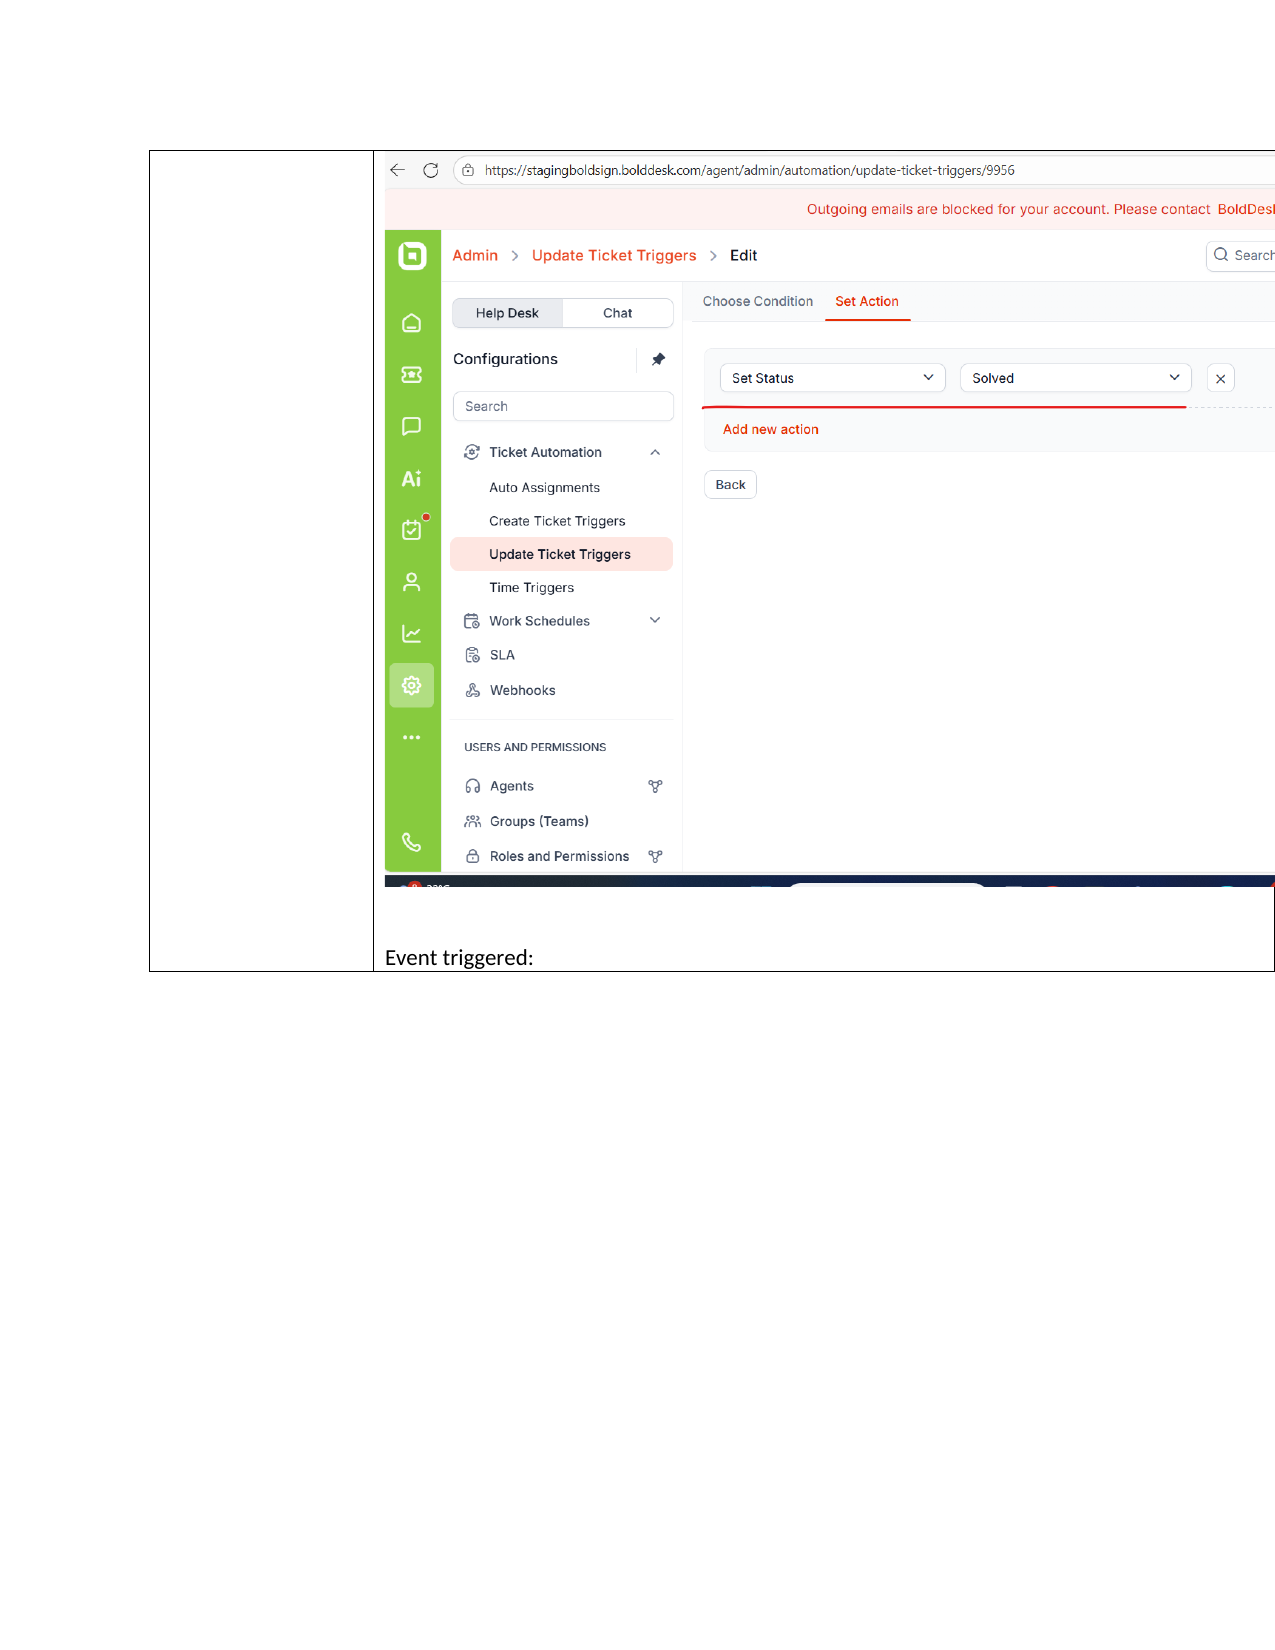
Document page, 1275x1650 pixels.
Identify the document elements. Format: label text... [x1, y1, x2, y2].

table_cell Ensure update trigger cases. [150, 151, 373, 971]
table_cell Event triggered: Full resolution time Resolution residual time Resolution achieved count value are binded correctly. [374, 151, 1274, 971]
